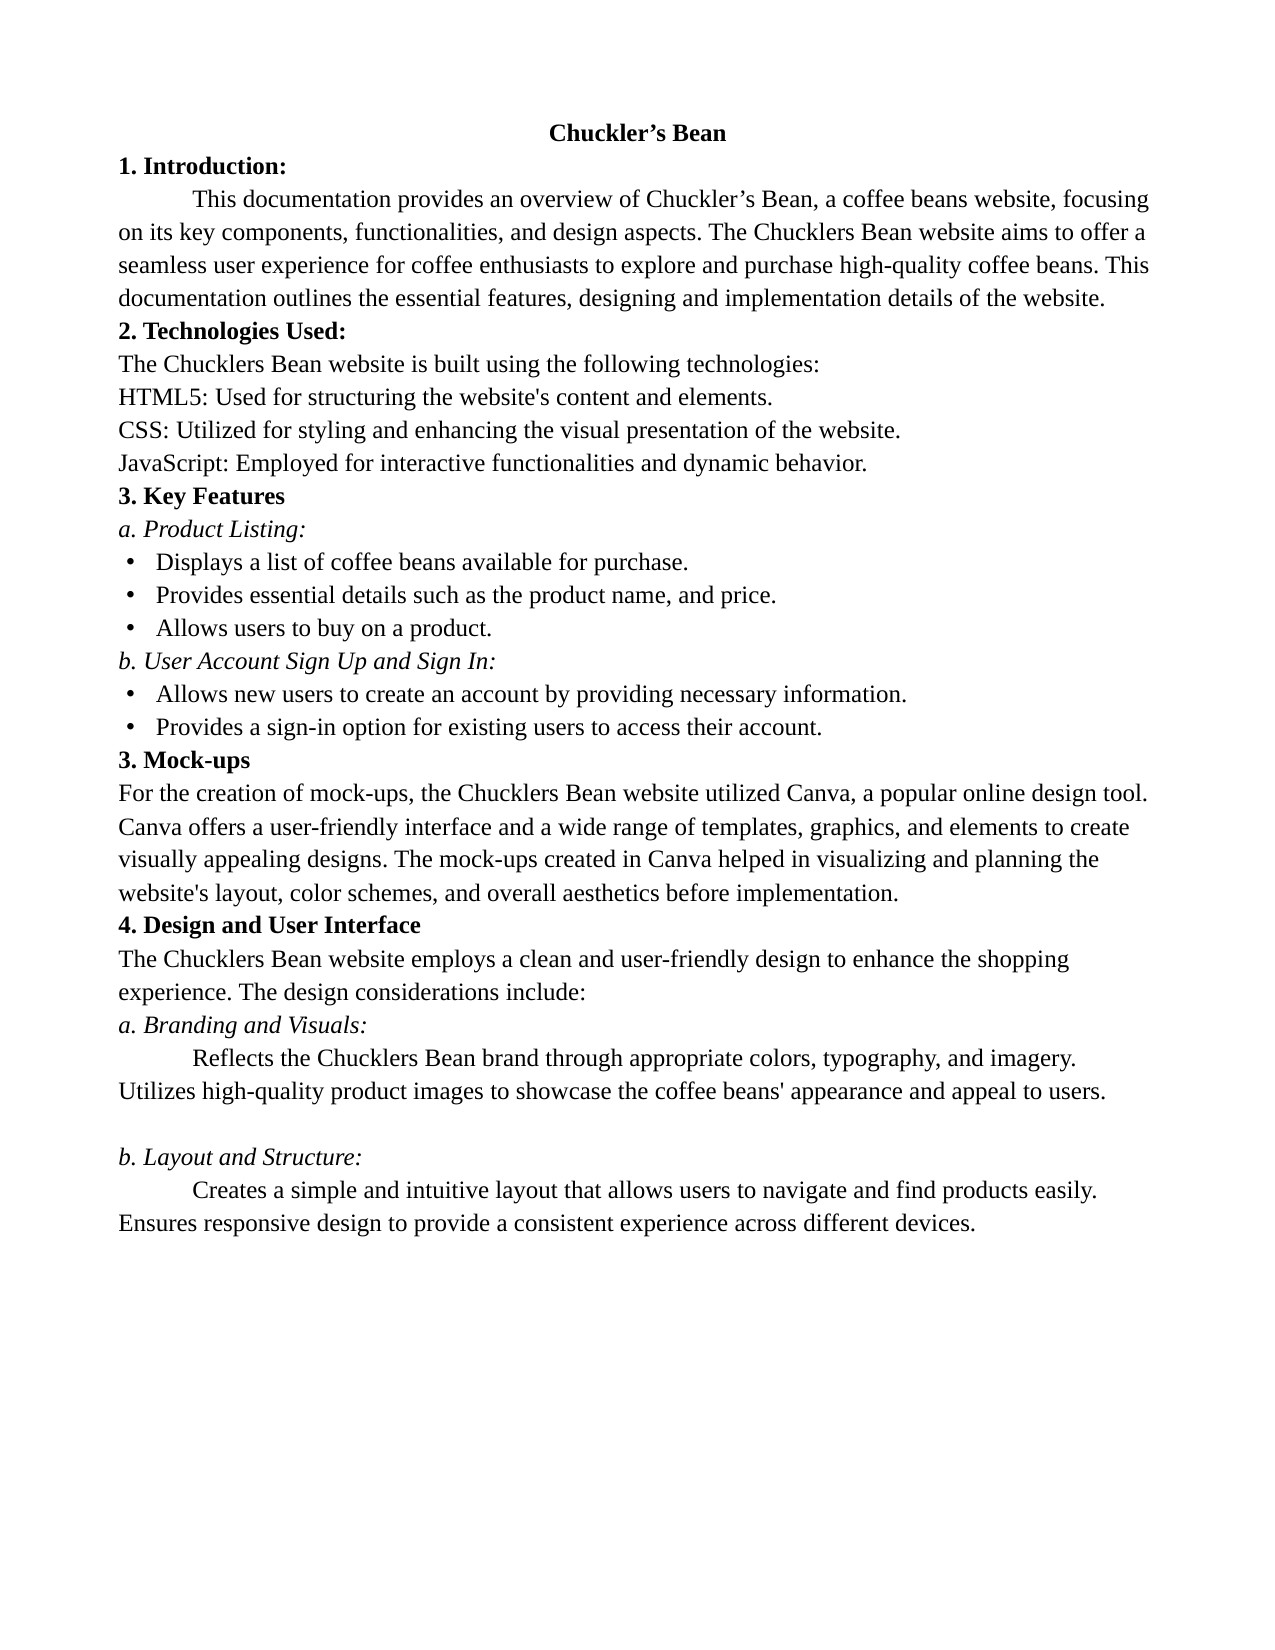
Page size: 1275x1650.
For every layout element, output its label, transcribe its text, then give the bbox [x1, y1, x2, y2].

text 3. Key Features [118, 481, 1157, 510]
text For the creation of mock-ups, the Chucklers Bean website utilized Canva, a popular online design tool. Canva offers a user-friendly interface and a wide range of templates, graphics, and elements to create visually appealing designs. The mock-ups created in Canva helped in visualizing and planning the website's layout, color schemes, and overall aesthetics before implementation. [118, 778, 1157, 906]
text a. Product Listing: [118, 514, 1157, 543]
text Reflects the Chucklers Bean brand through appropriate colors, typography, and imagery. [118, 1043, 1157, 1071]
text JavaScript: Employed for interactive functionalities and dynamic behavior. [118, 448, 1157, 477]
list Provides a sign-in option for existing users to access their account. [156, 712, 1157, 741]
list Allows users to buy on a product. [156, 613, 1157, 642]
text The Chucklers Bean website employs a clean and user-friendly design to enhance the shopping experience. The design considerations include: [118, 944, 1157, 1005]
text Chuckler’s Bean [118, 118, 1157, 147]
text HTML5: Used for structuring the website's content and elements. [118, 382, 1157, 411]
text Creates a simple and intuitive layout that allows users to navigate and find products easily. Ensures responsive design to provide a consistent experience across different devices. [118, 1175, 1157, 1237]
text This documentation provides an overview of Chuckler’s Bean, a coffee beans website, focusing on its key components, functionalities, and design aspects. The Chucklers Bean website aims to offer a seamless user experience for coffee enthusiasts to explore and purchase high-quality coffee beans. This documentation outlines the essential features, designing and implementation details of the website. [118, 184, 1157, 312]
text The Chucklers Bean website is built using the following technologies: [118, 349, 1157, 378]
list Provides essential details such as the product name, and price. [156, 580, 1157, 609]
text 4. Design and User Interface [118, 911, 1157, 939]
text b. User Account Sign Up and Sign In: [118, 646, 1157, 675]
list Allows new users to create an account by providing necessary information. [156, 679, 1157, 708]
text 3. Mock-ups [118, 746, 1157, 774]
text 2. Technologies Used: [118, 316, 1157, 345]
list Displays a list of coffee beans available for purchase. [156, 547, 1157, 576]
text a. Branding and Visuals: [118, 1010, 1157, 1038]
text CSS: Utilized for styling and enhancing the visual presentation of the website. [118, 415, 1157, 444]
text b. Layout and Structure: [118, 1142, 1157, 1171]
text Utilizes high-quality product images to showcase the coffee beans' appearance and appeal to users. [118, 1076, 1157, 1104]
text 1. Introduction: [118, 151, 1157, 180]
